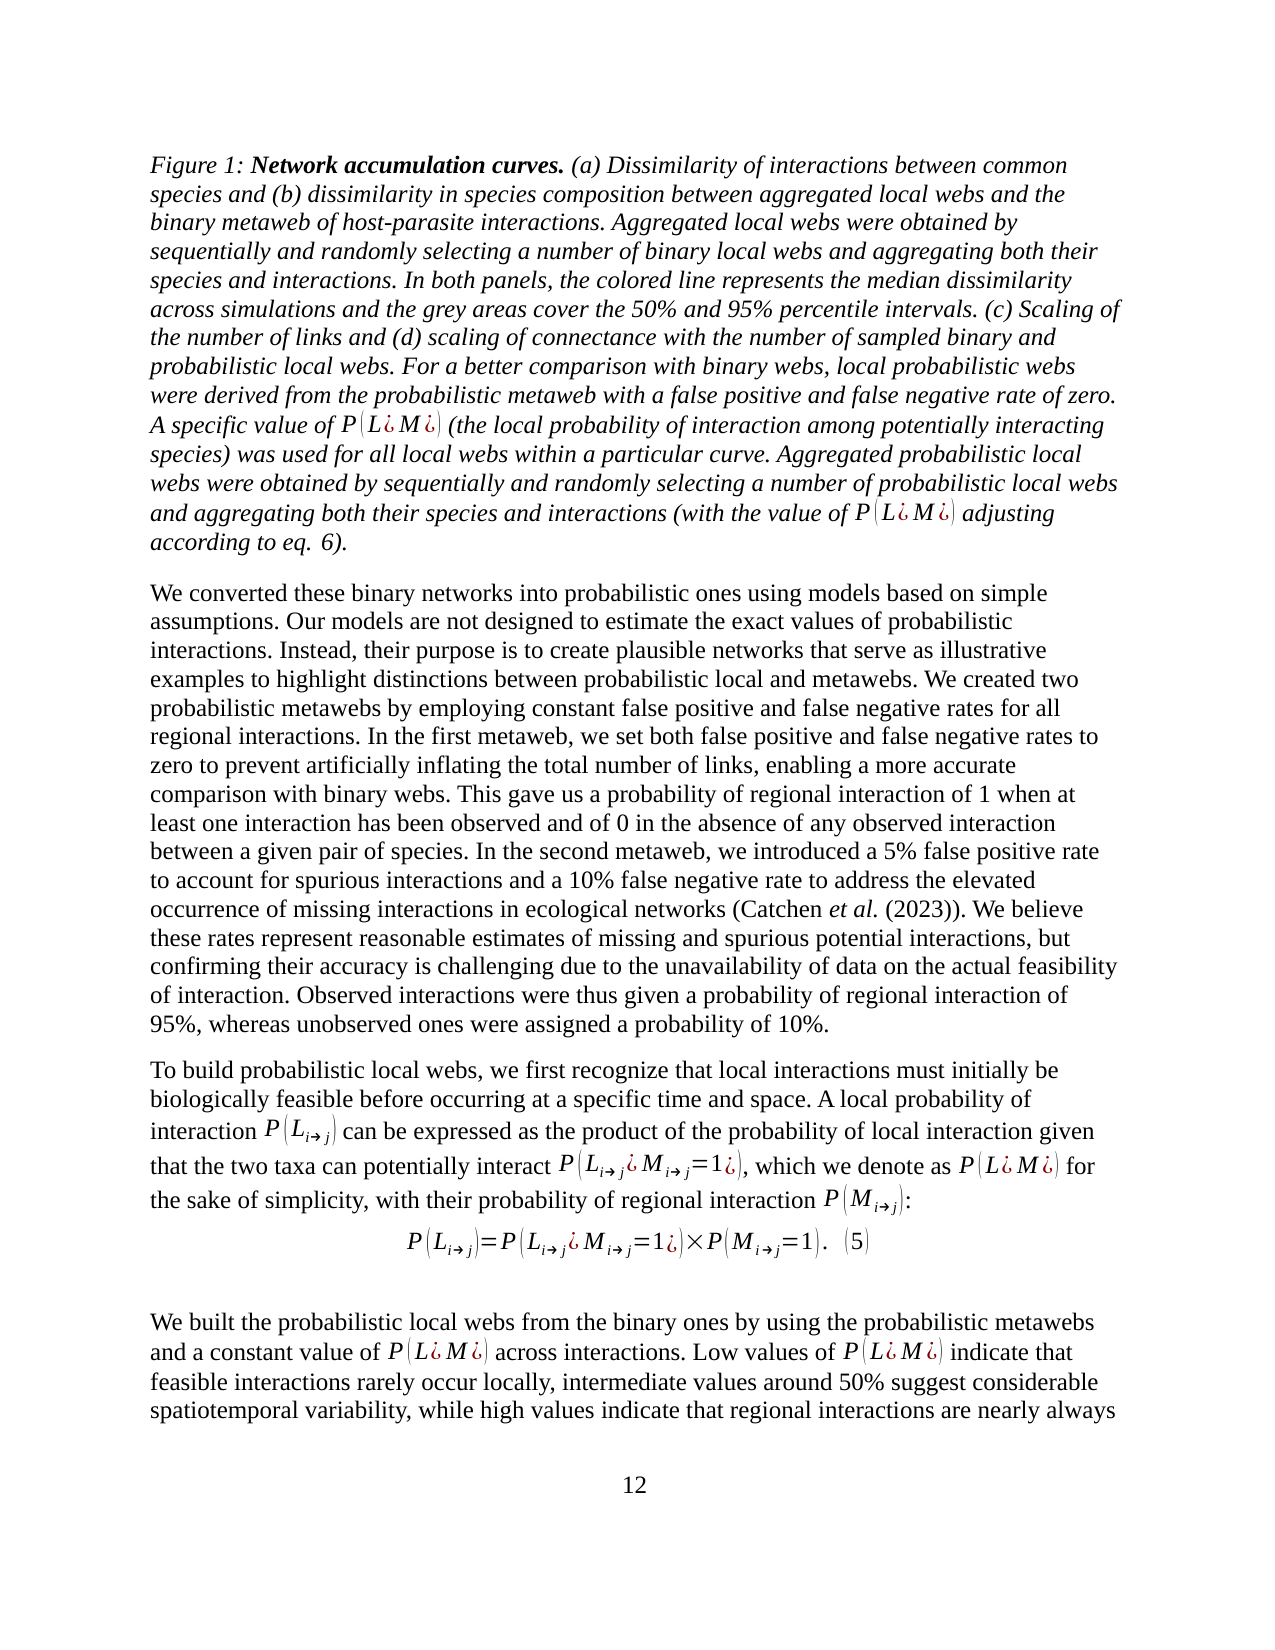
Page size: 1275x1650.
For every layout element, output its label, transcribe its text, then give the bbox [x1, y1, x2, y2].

text Figure 1: Network accumulation curves. (a) Dissimilarity of interactions between common species and (b) dissimilarity in species composition between aggregated local webs and the binary metaweb of host-parasite interactions. Aggregated local webs were obtained by sequentially and randomly selecting a number of binary local webs and aggregating both their species and interactions. In both panels, the colored line represents the median dissimilarity across simulations and the grey areas cover the 50% and 95% percentile intervals. (c) Scaling of the number of links and (d) scaling of connectance with the number of sampled binary and probabilistic local webs. For a better comparison with binary webs, local probabilistic webs were derived from the probabilistic metaweb with a false positive and false negative rate of zero. A specific value of (the local probability of interaction among potentially interacting species) was used for all local webs within a particular curve. Aggregated probabilistic local webs were obtained by sequentially and randomly selecting a number of probabilistic local webs and aggregating both their species and interactions (with the value of adjusting according to eq. 6). [150, 150, 1125, 556]
text We converted these binary networks into probabilistic ones using models based on simple assumptions. Our models are not designed to estimate the exact values of probabilistic interactions. Instead, their purpose is to create plausible networks that serve as illustrative examples to highlight distinctions between probabilistic local and metawebs. We created two probabilistic metawebs by employing constant false positive and false negative rates for all regional interactions. In the first metaweb, we set both false positive and false negative rates to zero to prevent artificially inflating the total number of links, enabling a more accurate comparison with binary webs. This gave us a probability of regional interaction of 1 when at least one interaction has been observed and of 0 in the absence of any observed interaction between a given pair of species. In the second metaweb, we introduced a 5% false positive rate to account for spurious interactions and a 10% false negative rate to address the elevated occurrence of missing interactions in ecological networks (Catchen et al. (2023)). We believe these rates represent reasonable estimates of missing and spurious potential interactions, but confirming their accuracy is challenging due to the unavailability of data on the actual feasibility of interaction. Observed interactions were thus given a probability of regional interaction of 95%, whereas unobserved ones were assigned a probability of 10%. [150, 578, 1125, 1038]
text We built the probabilistic local webs from the binary ones by using the probabilistic metawebs and a constant value of across interactions. Low values of indicate that feasible interactions rarely occur locally, intermediate values around 50% suggest considerable spatiotemporal variability, while high values indicate that regional interactions are nearly always [150, 1307, 1125, 1424]
text To build probabilistic local webs, we first recognize that local interactions must initially be biologically feasible before occurring at a specific time and space. A local probability of interaction can be expressed as the product of the probability of local interaction given that the two taxa can potentially interact , which we denote as for the sake of simplicity, with their probability of regional interaction : [150, 1056, 1125, 1217]
